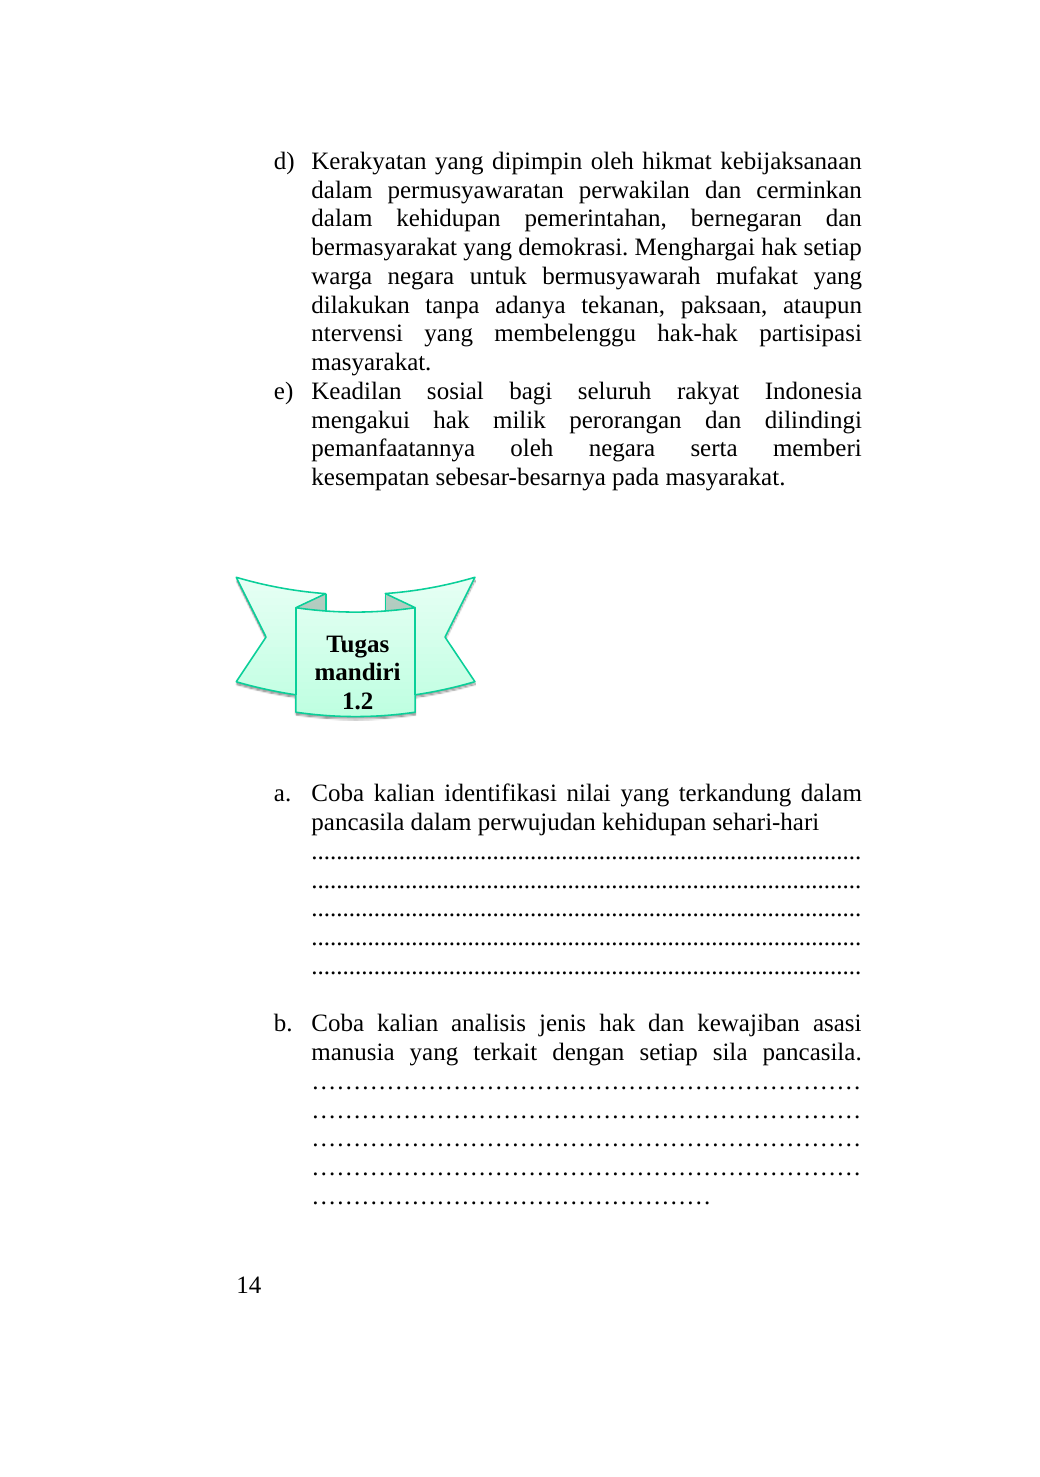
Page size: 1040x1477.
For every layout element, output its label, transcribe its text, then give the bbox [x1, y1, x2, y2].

list Keadilan sosial bagi seluruh rakyat Indonesia mengakui hak milik perorangan dan dilindingi pemanfaatannya oleh negara serta memberi kesempatan sebesar-besarnya pada masyarakat. [274, 376, 862, 491]
text 1.2 [307, 686, 408, 711]
list ........................................................................................................................................................................................................................................................................................................................................................................................................................................................ [274, 836, 862, 980]
list Coba kalian identifikasi nilai yang terkandung dalam pancasila dalam perwujudan kehidupan sehari-hari [274, 778, 862, 836]
list Kerakyatan yang dipimpin oleh hikmat kebijaksanaan dalam permusyawaratan perwakilan dan cerminkan dalam kehidupan pemerintahan, bernegaran dan bermasyarakat yang demokrasi. Menghargai hak setiap warga negara untuk bermusyawarah mufakat yang dilakukan tanpa adanya tekanan, paksaan, ataupun ntervensi yang membelenggu hak-hak partisipasi masyarakat. [274, 146, 862, 376]
list Coba kalian analisis jenis hak dan kewajiban asasi manusia yang terkait dengan setiap sila pancasila.…………………………………………………………………………………………………………………………………………………………………………………………………………………………………………………………………………………… [274, 1008, 862, 1210]
text Tugas mandiri [307, 629, 408, 686]
